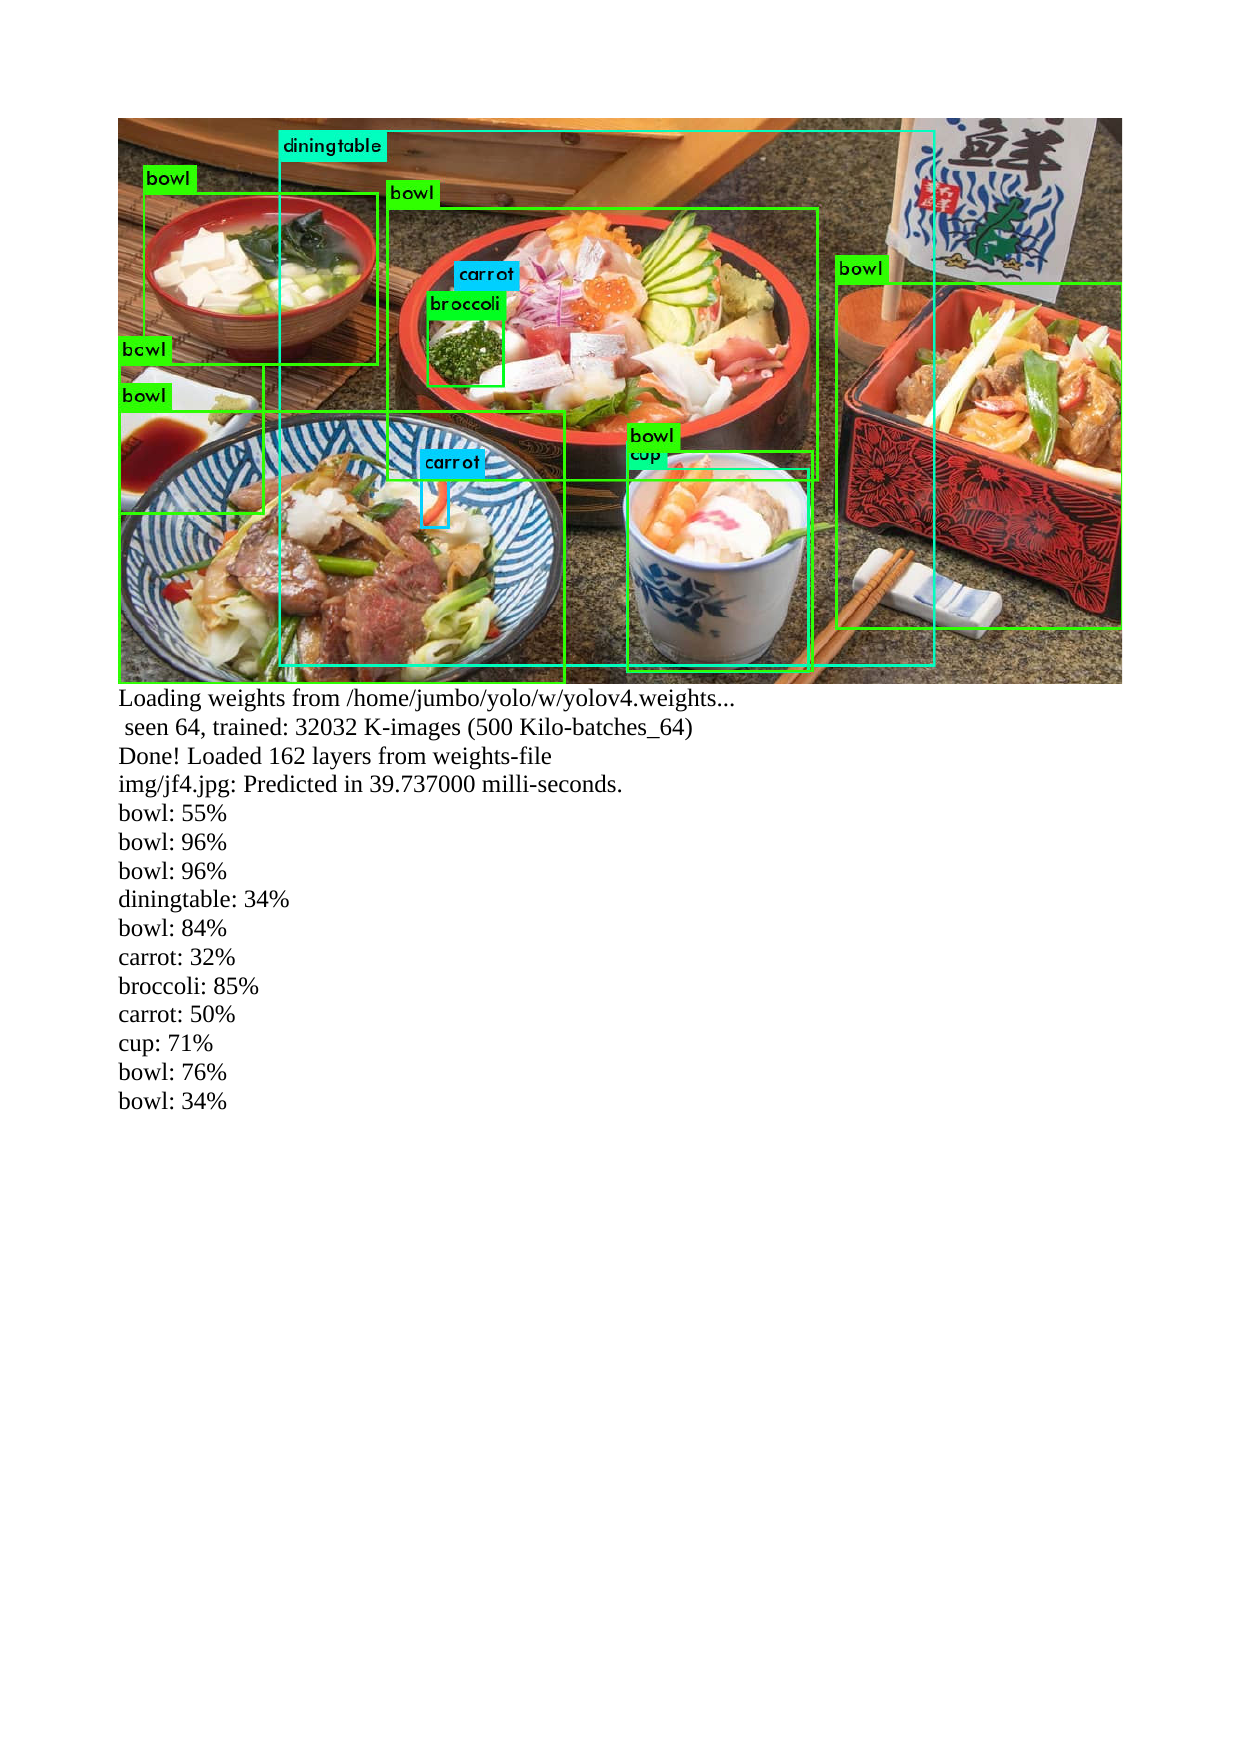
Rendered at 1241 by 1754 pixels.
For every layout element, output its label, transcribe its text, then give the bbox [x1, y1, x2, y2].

text carrot: 32% [118, 942, 1122, 971]
text Done! Loaded 162 layers from weights-file [118, 741, 1122, 769]
text bowl: 96% [118, 856, 1122, 884]
text Loading weights from /home/jumbo/yolo/w/yolov4.weights... [118, 684, 1122, 712]
text carrot: 50% [118, 999, 1122, 1028]
text bowl: 55% [118, 798, 1122, 827]
text bowl: 84% [118, 913, 1122, 942]
text cup: 71% [118, 1028, 1122, 1057]
text seen 64, trained: 32032 K-images (500 Kilo-batches_64) [118, 712, 1122, 741]
text diningtable: 34% [118, 884, 1122, 913]
text broccoli: 85% [118, 971, 1122, 999]
text bowl: 76% [118, 1057, 1122, 1086]
picture [118, 118, 1123, 684]
text bowl: 96% [118, 827, 1122, 856]
text img/jf4.jpg: Predicted in 39.737000 milli-seconds. [118, 769, 1122, 798]
text bowl: 34% [118, 1086, 1122, 1114]
